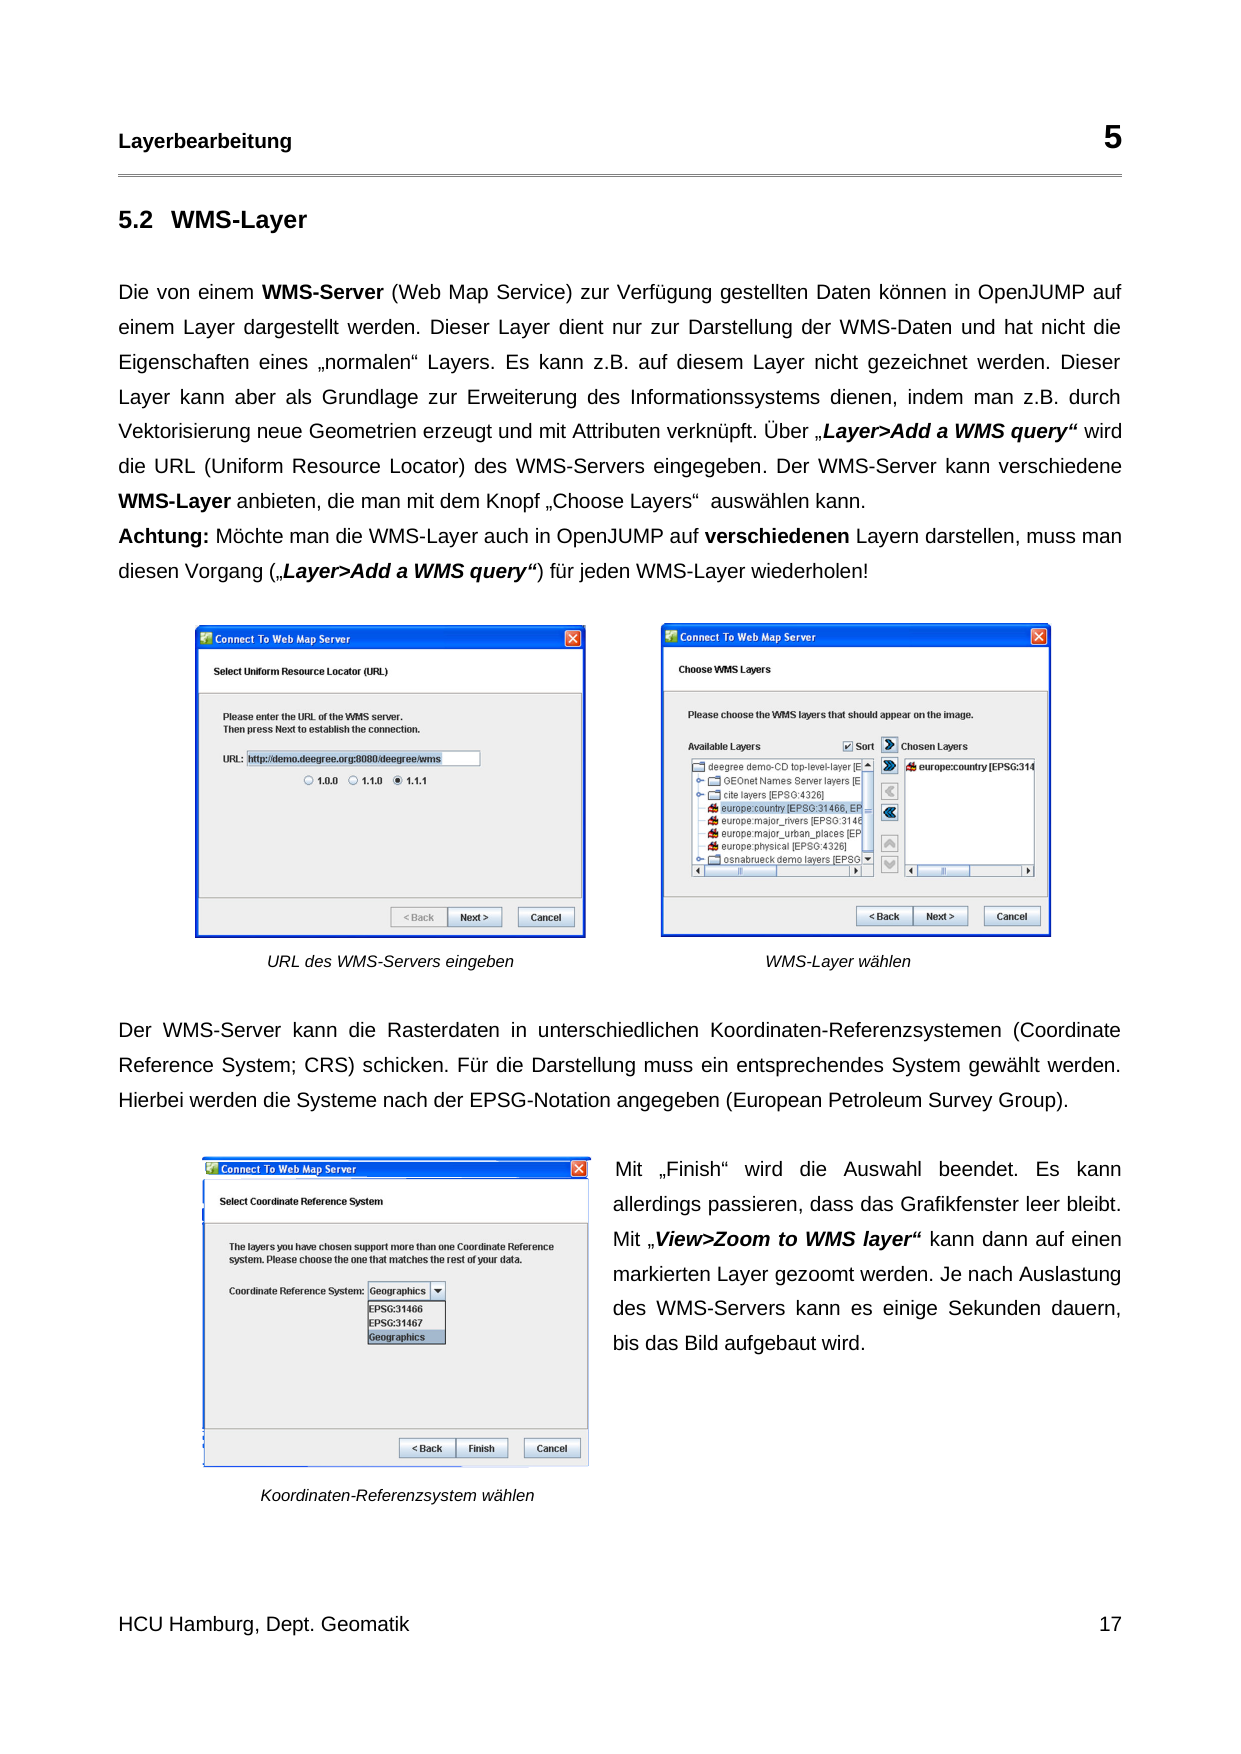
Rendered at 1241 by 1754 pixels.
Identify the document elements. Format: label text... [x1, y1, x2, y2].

text Die von einem WMS-Server (Web Map Service) zur Verfügung gestellten Daten können in OpenJUMP auf einem Layer dargestellt werden. Dieser Layer dient nur zur Darstellung der WMS-Daten und hat nicht die Eigenschaften eines „normalen“ Layers. Es kann z.B. auf diesem Layer nicht gezeichnet werden. Dieser Layer kann aber als Grundlage zur Erweiterung des Informationssystems dienen, indem man z.B. durch Vektorisierung neue Geometrien erzeugt und mit Attributen verknüpft. Über „Layer>Add a WMS query“ wird die URL (Uniform Resource Locator) des WMS-Servers eingegeben. Der WMS-Server kann verschiedene WMS-Layer anbieten, die man mit dem Knopf „Choose Layers“ auswählen kann. Achtung: Möchte man die WMS-Layer auch in OpenJUMP auf verschiedenen Layern darstellen, muss man diesen Vorgang („Layer>Add a WMS query“) für jeden WMS-Layer wiederholen! [118, 281, 1122, 582]
text URL des WMS-Servers eingeben WMS-Layer wählen [118, 629, 1122, 972]
picture [195, 625, 586, 938]
subtitle WMS-Layer [118, 206, 1122, 234]
text Koordinaten-Referenzsystem wählen [118, 1486, 1122, 1504]
picture [660, 623, 1052, 937]
picture [207, 1161, 592, 1469]
text Der WMS-Server kann die Rasterdaten in unterschiedlichen Koordinaten-Referenzsystemen (Coordinate Reference System; CRS) schicken. Für die Darstellung muss ein entsprechendes System gewählt werden. Hierbei werden die Systeme nach der EPSG-Notation angegeben (European Petroleum Survey Group). [118, 1019, 1122, 1112]
text Mit „Finish“ wird die Auswahl beendet. Es kann allerdings passieren, dass das Grafikfenster leer bleibt. Mit „View>Zoom to WMS layer“ kann dann auf einen markierten Layer gezoomt werden. Je nach Auslastung des WMS-Servers kann es einige Sekunden dauern, bis das Bild aufgebaut wird. [118, 1158, 1122, 1355]
